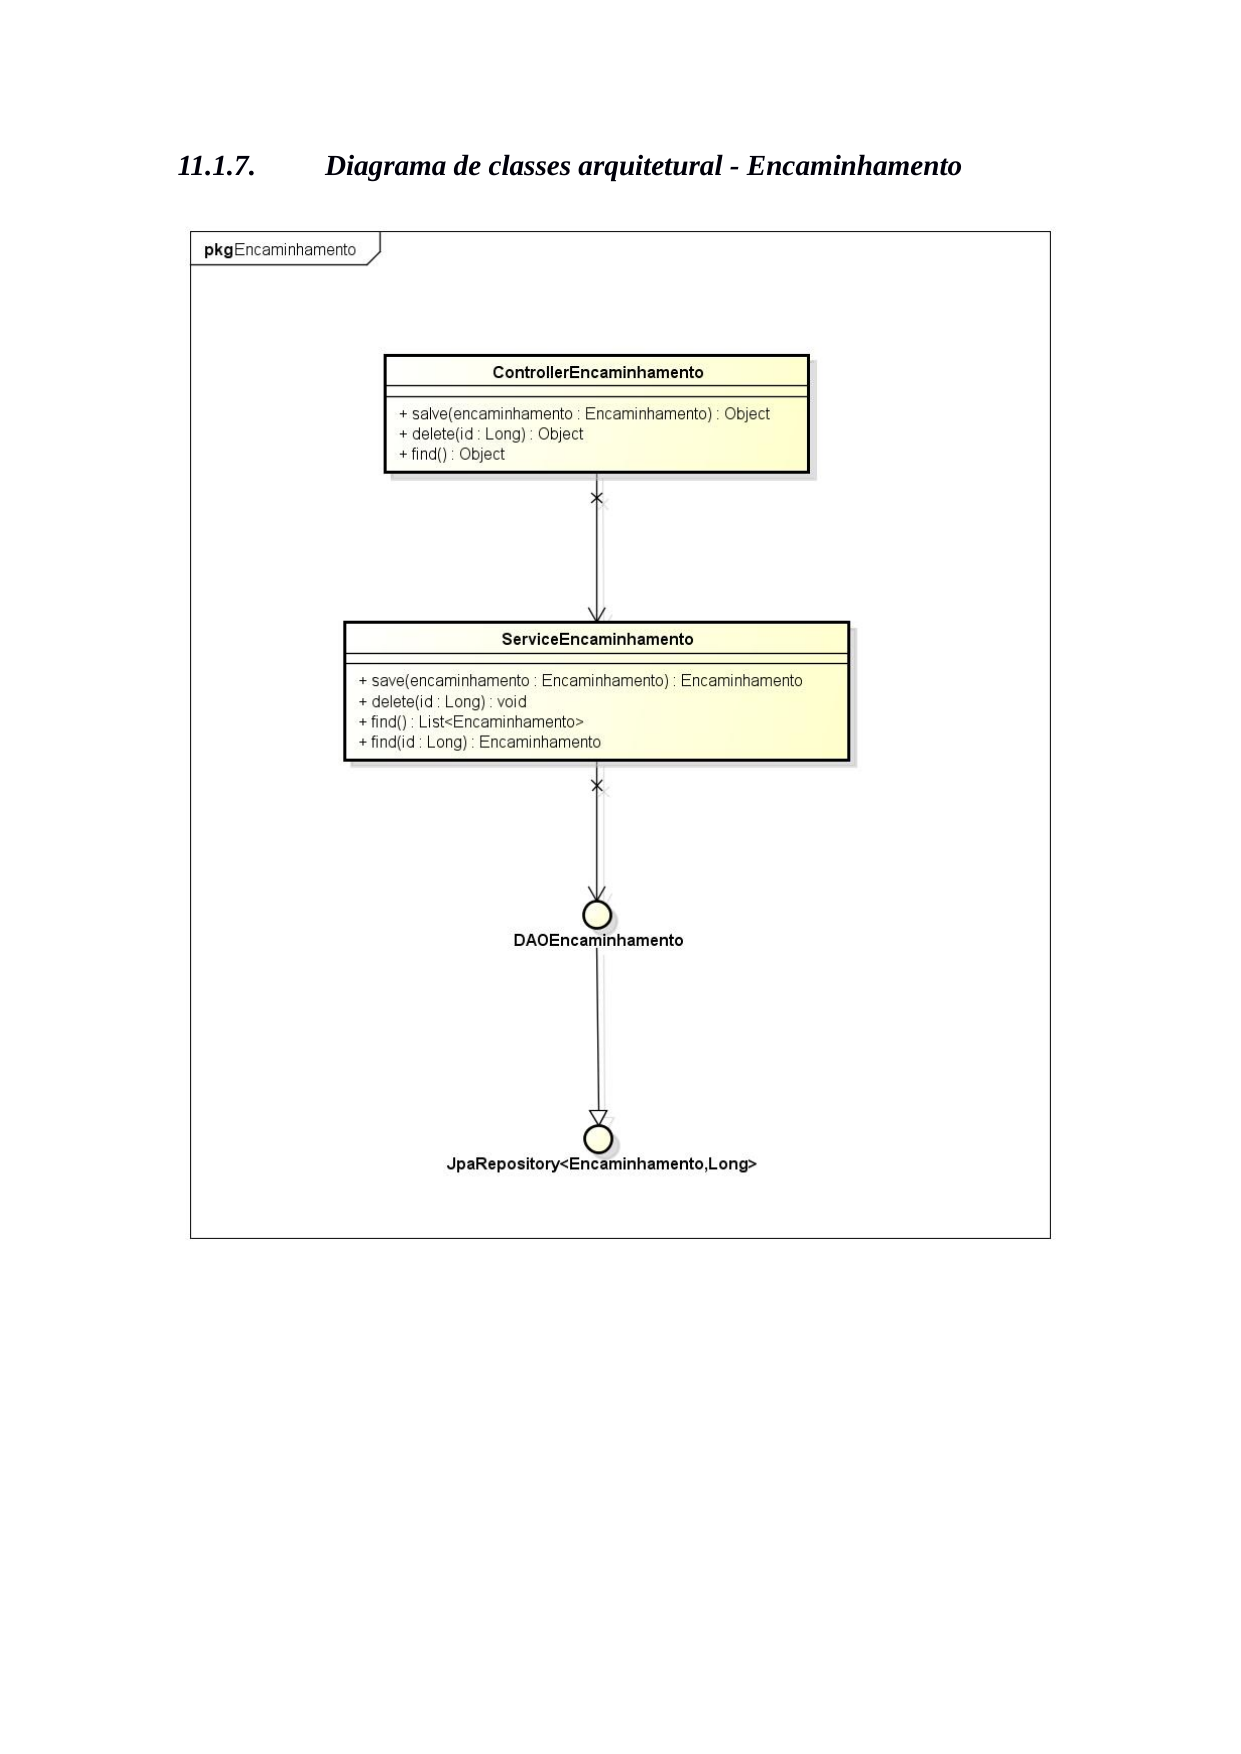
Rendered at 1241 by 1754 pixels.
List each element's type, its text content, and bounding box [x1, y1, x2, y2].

picture [177, 218, 1064, 1251]
text 11.1.7. Diagrama de classes arquitetural - Encaminhamento [177, 148, 1063, 181]
